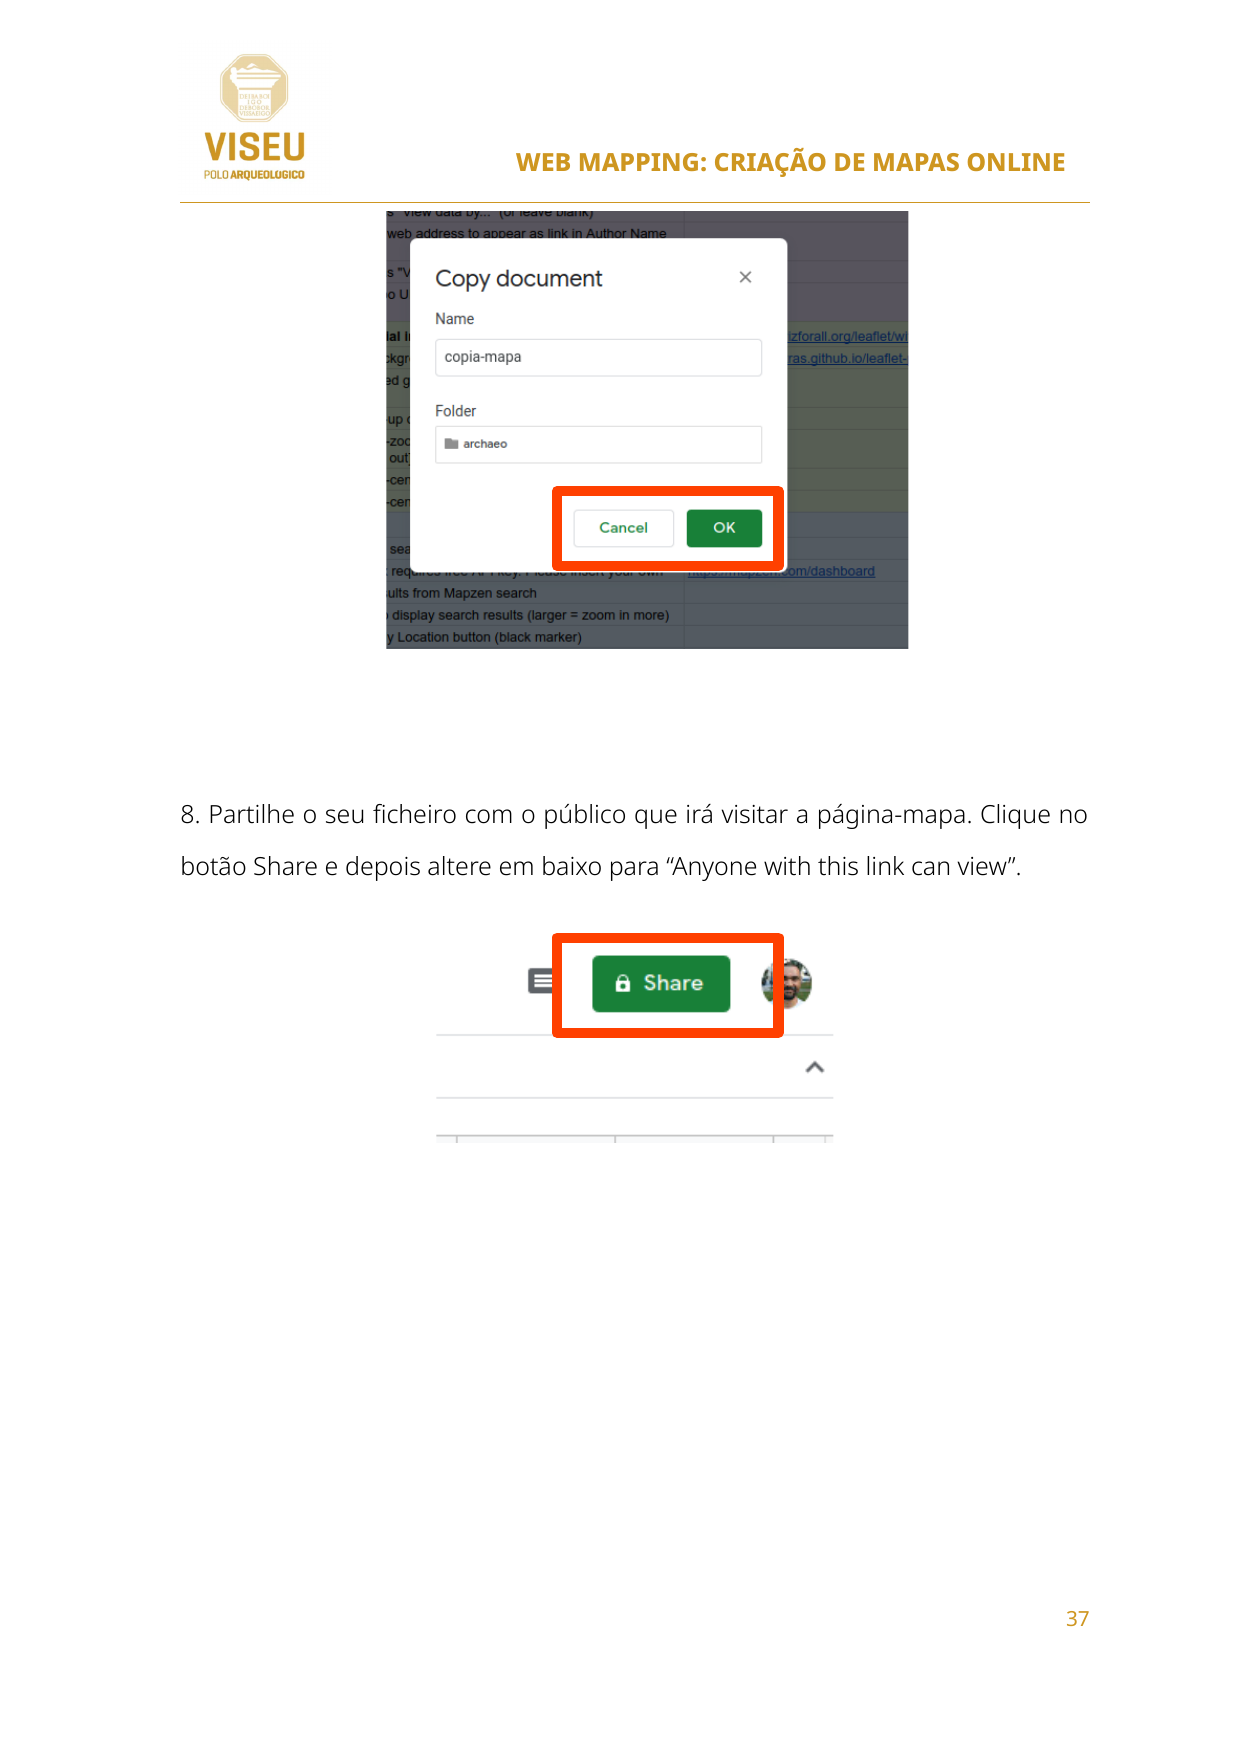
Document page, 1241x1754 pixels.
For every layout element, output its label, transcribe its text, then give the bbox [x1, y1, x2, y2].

picture [386, 211, 909, 649]
picture [562, 943, 773, 1028]
text 8. Partilhe o seu ficheiro com o público que irá visitar a página-mapa. Clique no botão Share e depois altere em baixo para “Anyone with this link can view”. [180, 797, 1090, 882]
picture [436, 937, 834, 1143]
